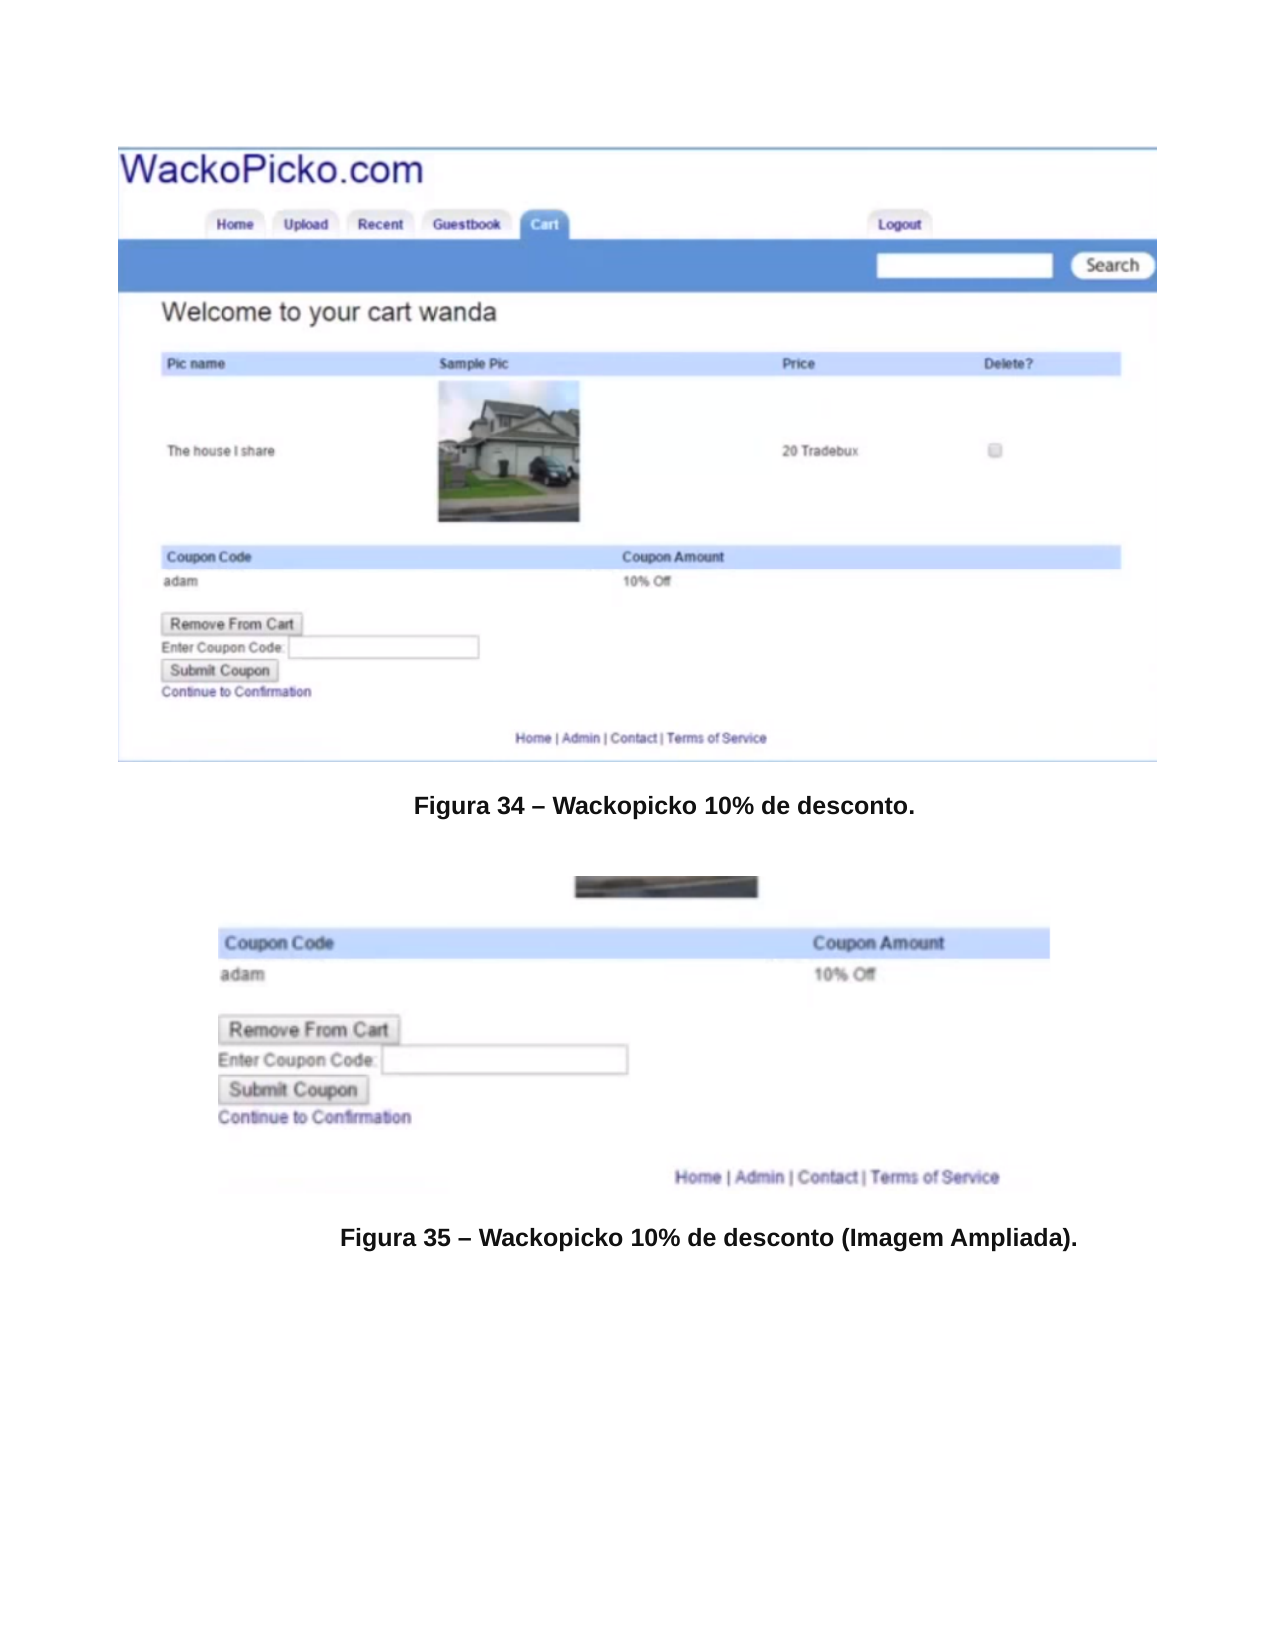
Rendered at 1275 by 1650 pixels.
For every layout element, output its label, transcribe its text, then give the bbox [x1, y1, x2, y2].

text Figura 35 – Wackopicko 10% de desconto (Imagem Ampliada). [118, 1223, 1157, 1252]
picture [118, 146, 1157, 762]
picture [218, 876, 1058, 1194]
text Figura 34 – Wackopicko 10% de desconto. [118, 791, 1157, 819]
